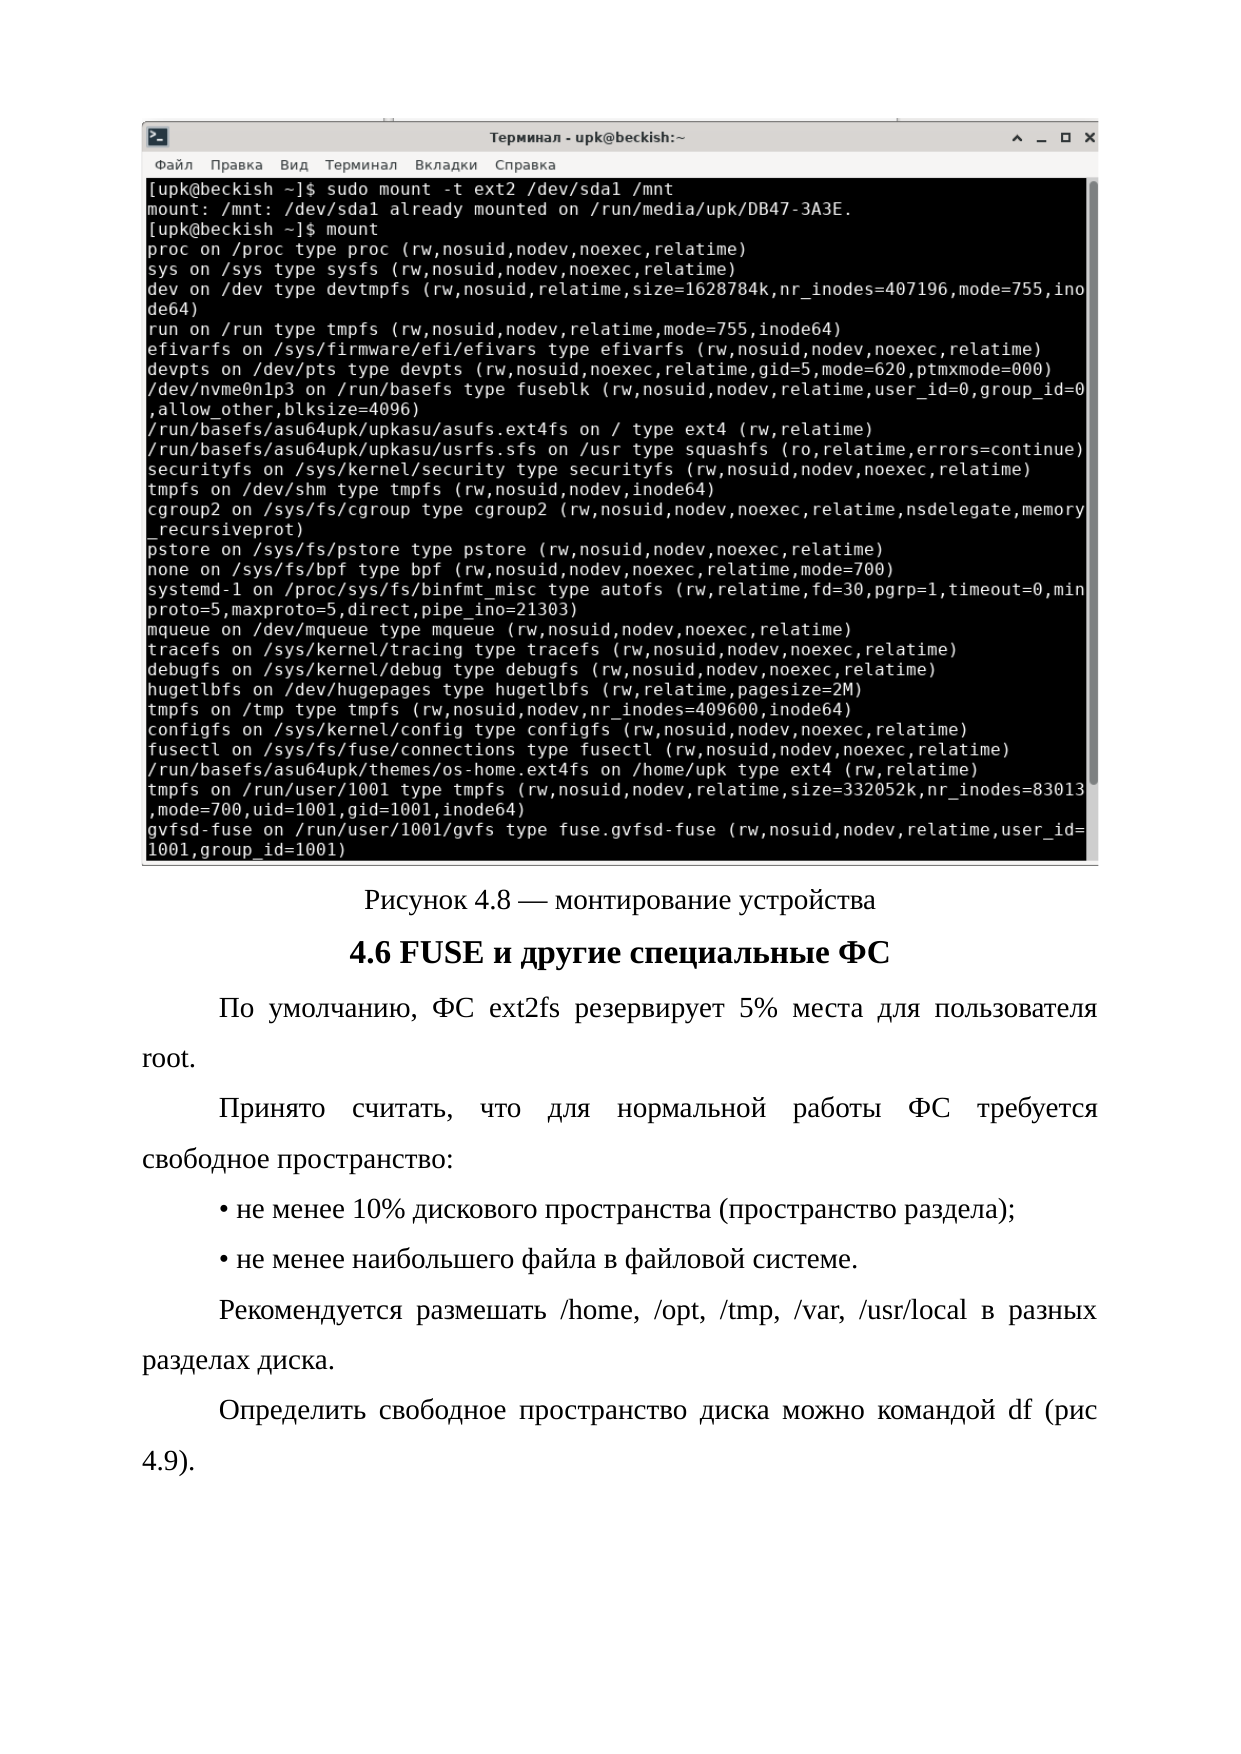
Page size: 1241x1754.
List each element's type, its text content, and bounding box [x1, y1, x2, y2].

list Рисунок 4.8 — монтирование устройства [142, 866, 1098, 916]
list 4.6 FUSE и другие специальные ФС [142, 932, 1098, 971]
text • не менее наибольшего файла в файловой системе. [142, 1241, 1098, 1275]
text Определить свободное пространство диска можно командой df (рис 4.9). [142, 1392, 1098, 1476]
text По умолчанию, ФС ext2fs резервирует 5% места для пользователя root. [142, 990, 1098, 1074]
picture [141, 118, 1099, 866]
text Рекомендуется размешать /home, /opt, /tmp, /var, /usr/local в разных разделах диска. [142, 1292, 1098, 1376]
text Принято считать, что для нормальной работы ФС требуется свободное пространство: [142, 1091, 1098, 1174]
text • не менее 10% дискового пространства (пространство раздела); [142, 1191, 1098, 1225]
